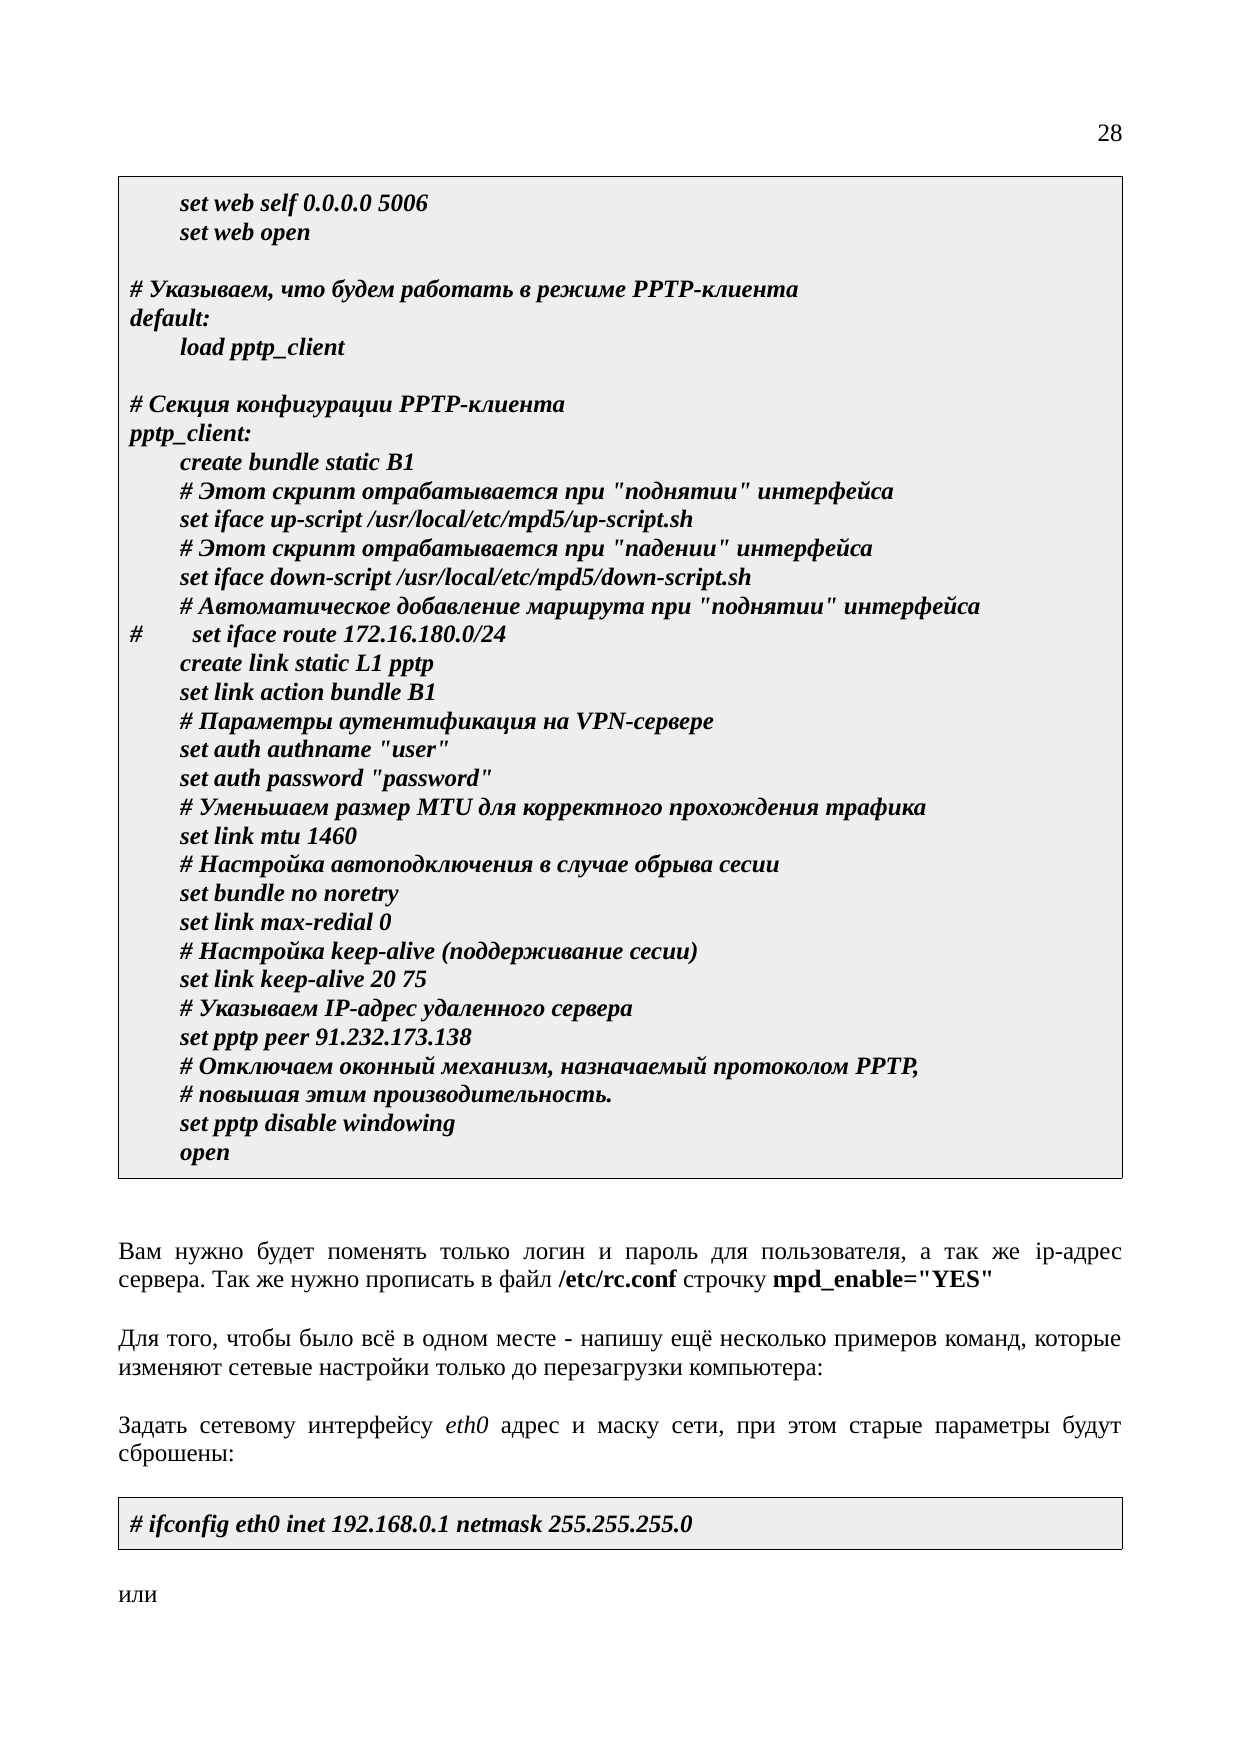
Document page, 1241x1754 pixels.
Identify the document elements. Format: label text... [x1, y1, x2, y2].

text set link mtu 1460 [119, 809, 1122, 838]
text load pptp_client [119, 320, 1122, 349]
text # Указываем IP-адрес удаленного сервера [119, 981, 1122, 1010]
text set auth password "password" [119, 751, 1122, 780]
text set iface down-script /usr/local/etc/mpd5/down-script.sh [119, 550, 1122, 579]
text # Указываем, что будем работать в режиме PPTP-клиента [119, 263, 1122, 291]
text # set iface route 172.16.180.0/24 [119, 608, 1122, 636]
text или [118, 1579, 1122, 1607]
text set link max-redial 0 [119, 895, 1122, 924]
text open [119, 1125, 1122, 1178]
text # Настройка keep-alive (поддерживание сесии) [119, 924, 1122, 953]
text # Этот скрипт отрабатывается при "падении" интерфейса [119, 521, 1122, 550]
text # Параметры аутентификация на VPN-сервере [119, 694, 1122, 723]
text Вам нужно будет поменять только логин и пароль для пользователя, а так же ip-адрес сервера. Так же нужно прописать в файл /etc/rc.conf строчку mpd_enable="YES" [118, 1236, 1122, 1293]
text Для того, чтобы было всё в одном месте - напишу ещё несколько примеров команд, которые изменяют сетевые настройки только до перезагрузки компьютера: [118, 1323, 1122, 1380]
text set auth authname "user" [119, 723, 1122, 751]
text # Автоматическое добавление маршрута при "поднятии" интерфейса [119, 579, 1122, 608]
text # Отключаем оконный механизм, назначаемый протоколом PPTP, [119, 1039, 1122, 1068]
text set web open [119, 205, 1122, 234]
text # ifconfig eth0 inet 192.168.0.1 netmask 255.255.255.0 [119, 1498, 1122, 1549]
text Задать сетевому интерфейсу eth0 адрес и маску сети, при этом старые параметры будут сброшены: [118, 1410, 1122, 1467]
text set link action bundle B1 [119, 665, 1122, 694]
text # Этот скрипт отрабатывается при "поднятии" интерфейса [119, 464, 1122, 493]
text set iface up-script /usr/local/etc/mpd5/up-script.sh [119, 493, 1122, 521]
text set link keep-alive 20 75 [119, 953, 1122, 981]
text pptp_client: [119, 406, 1122, 435]
text set web self 0.0.0.0 5006 [119, 177, 1122, 205]
text create bundle static B1 [119, 435, 1122, 464]
text create link static L1 pptp [119, 636, 1122, 665]
text default: [119, 291, 1122, 320]
text # Настройка автоподключения в случае обрыва сесии [119, 838, 1122, 866]
text # повышая этим производительность. [119, 1068, 1122, 1096]
text set pptp peer 91.232.173.138 [119, 1010, 1122, 1039]
text set pptp disable windowing [119, 1096, 1122, 1125]
text # Уменьшаем размер MTU для корректного прохождения трафика [119, 780, 1122, 809]
text # Секция конфигурации PPTP-клиента [119, 378, 1122, 406]
text set bundle no noretry [119, 866, 1122, 895]
